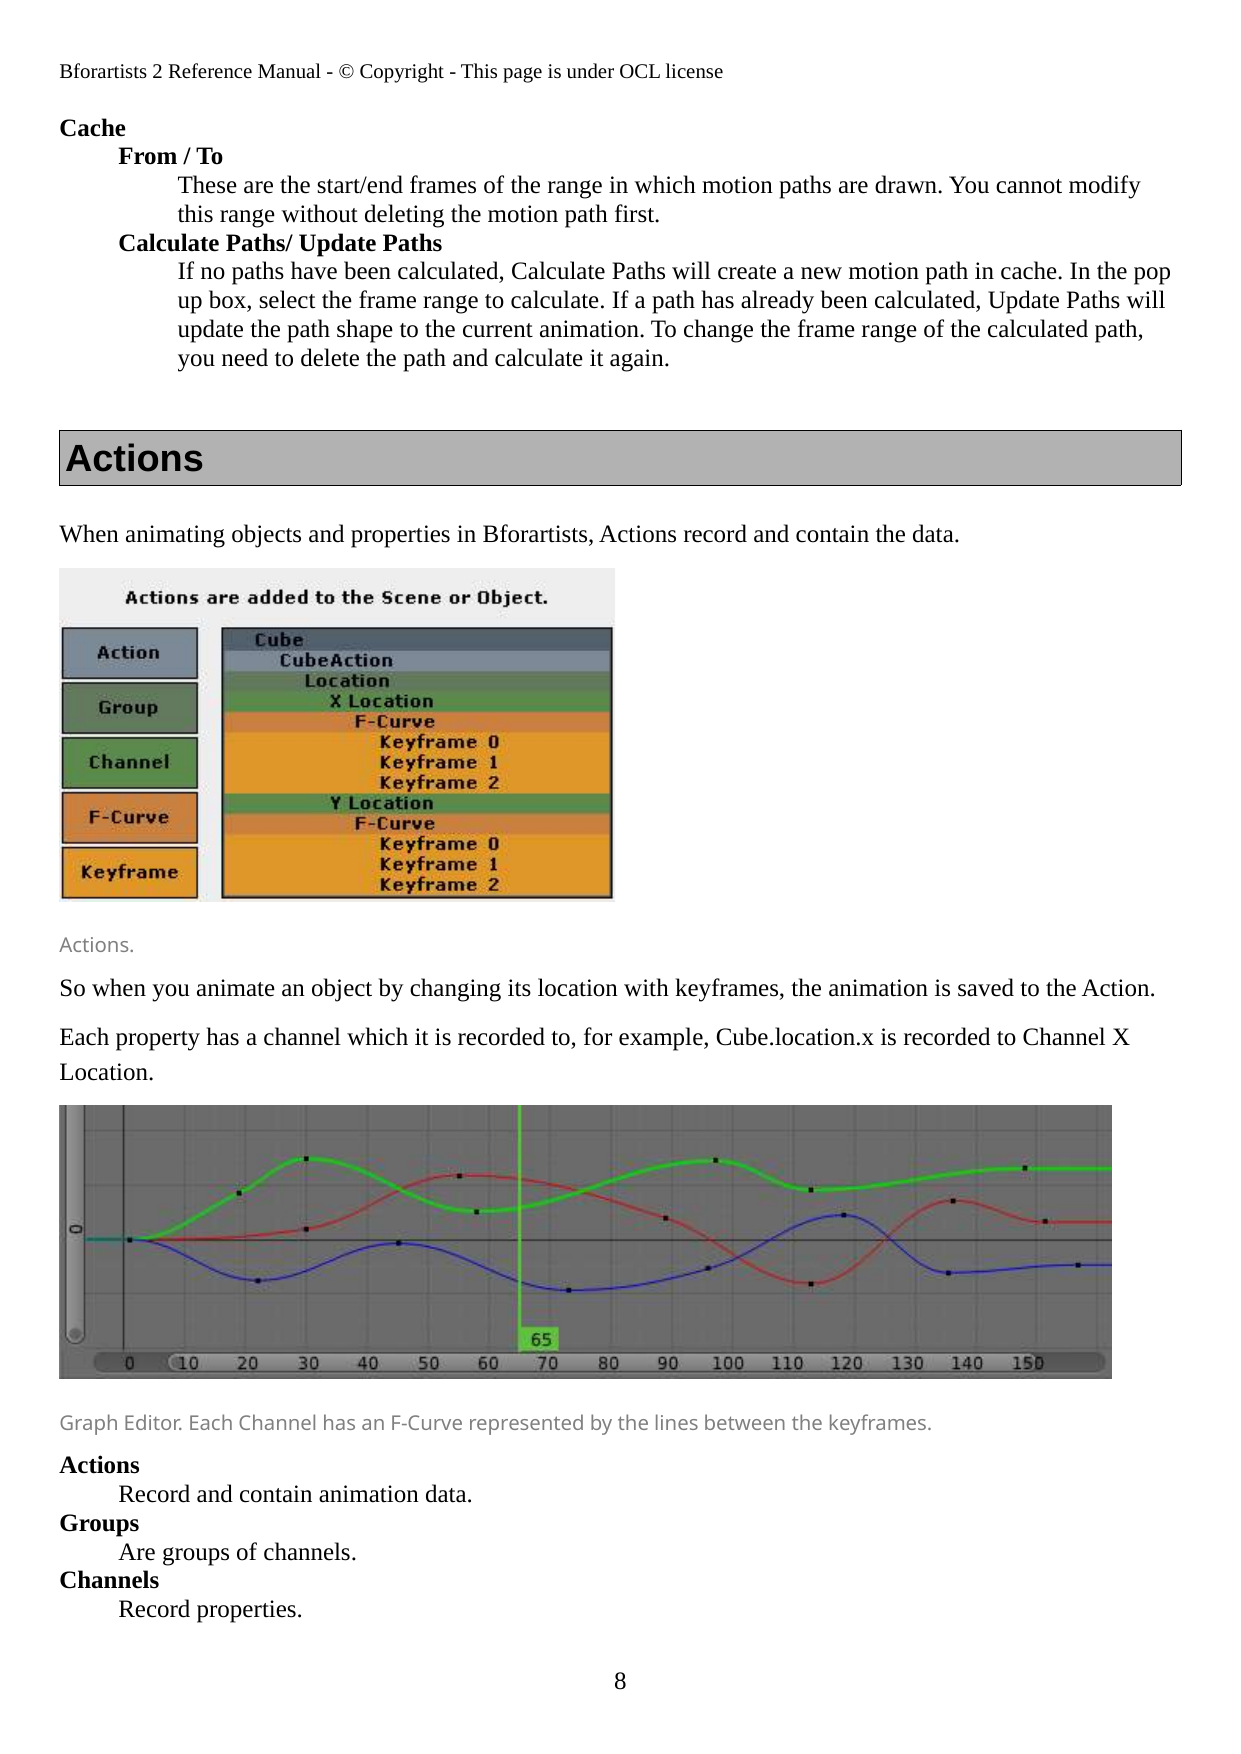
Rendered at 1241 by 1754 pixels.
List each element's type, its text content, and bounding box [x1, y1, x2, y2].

list Record and contain animation data. [118, 1479, 1181, 1508]
list Are groups of channels. [118, 1537, 1181, 1566]
list These are the start/end frames of the range in which motion paths are drawn. You cannot modify this range without deleting the motion path first. [177, 170, 1181, 228]
list If no paths have been calculated, Calculate Paths will create a new motion path in cache. In the pop up box, select the frame range to calculate. If a path has already been calculated, Update Paths will update the path shape to the current animation. To change the frame range of the calculated path, you need to delete the path and calculate it again. [177, 256, 1181, 371]
subtitle Cache [59, 113, 1181, 141]
text When animating objects and properties in Bforartists, Actions record and contain the data. [59, 519, 1181, 548]
text Each property has a channel which it is recorded to, for example, Cube.location.x is recorded to Channel X Location. [59, 1022, 1181, 1085]
text So when you animate an object by changing its location with keyframes, the animation is saved to the Action. [59, 973, 1181, 1002]
table_header Actions [60, 431, 1181, 485]
picture [59, 568, 616, 902]
subtitle From / To [118, 141, 1181, 170]
subtitle Actions [59, 1451, 1181, 1479]
picture [59, 1105, 1112, 1379]
subtitle Channels [59, 1566, 1181, 1594]
list Record properties. [118, 1594, 1181, 1623]
text Actions. [59, 927, 1181, 958]
text Graph Editor. Each Channel has an F-Curve represented by the lines between the keyframes. [59, 1405, 1181, 1436]
subtitle Groups [59, 1508, 1181, 1537]
subtitle Calculate Paths/ Update Paths [118, 228, 1181, 256]
